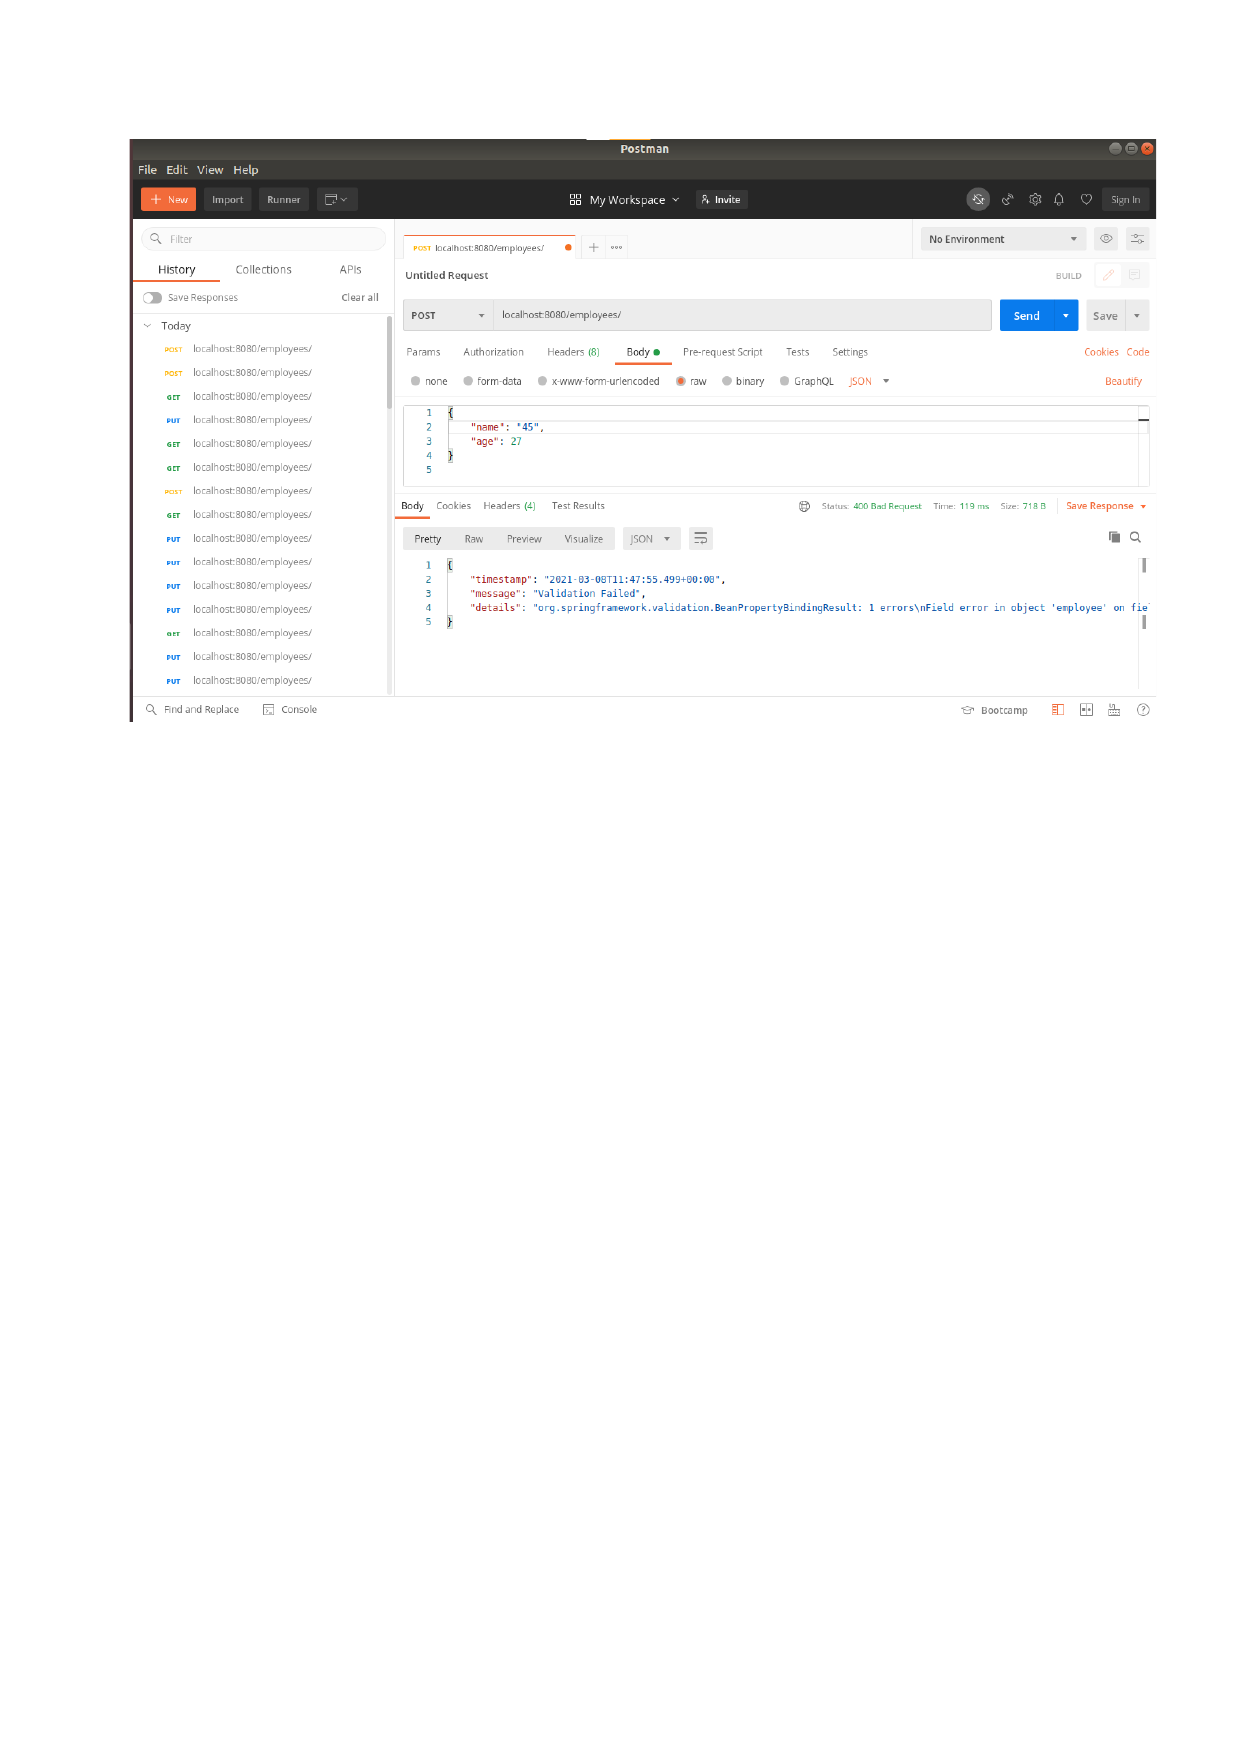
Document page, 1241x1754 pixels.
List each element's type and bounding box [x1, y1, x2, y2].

picture [129, 139, 1157, 722]
